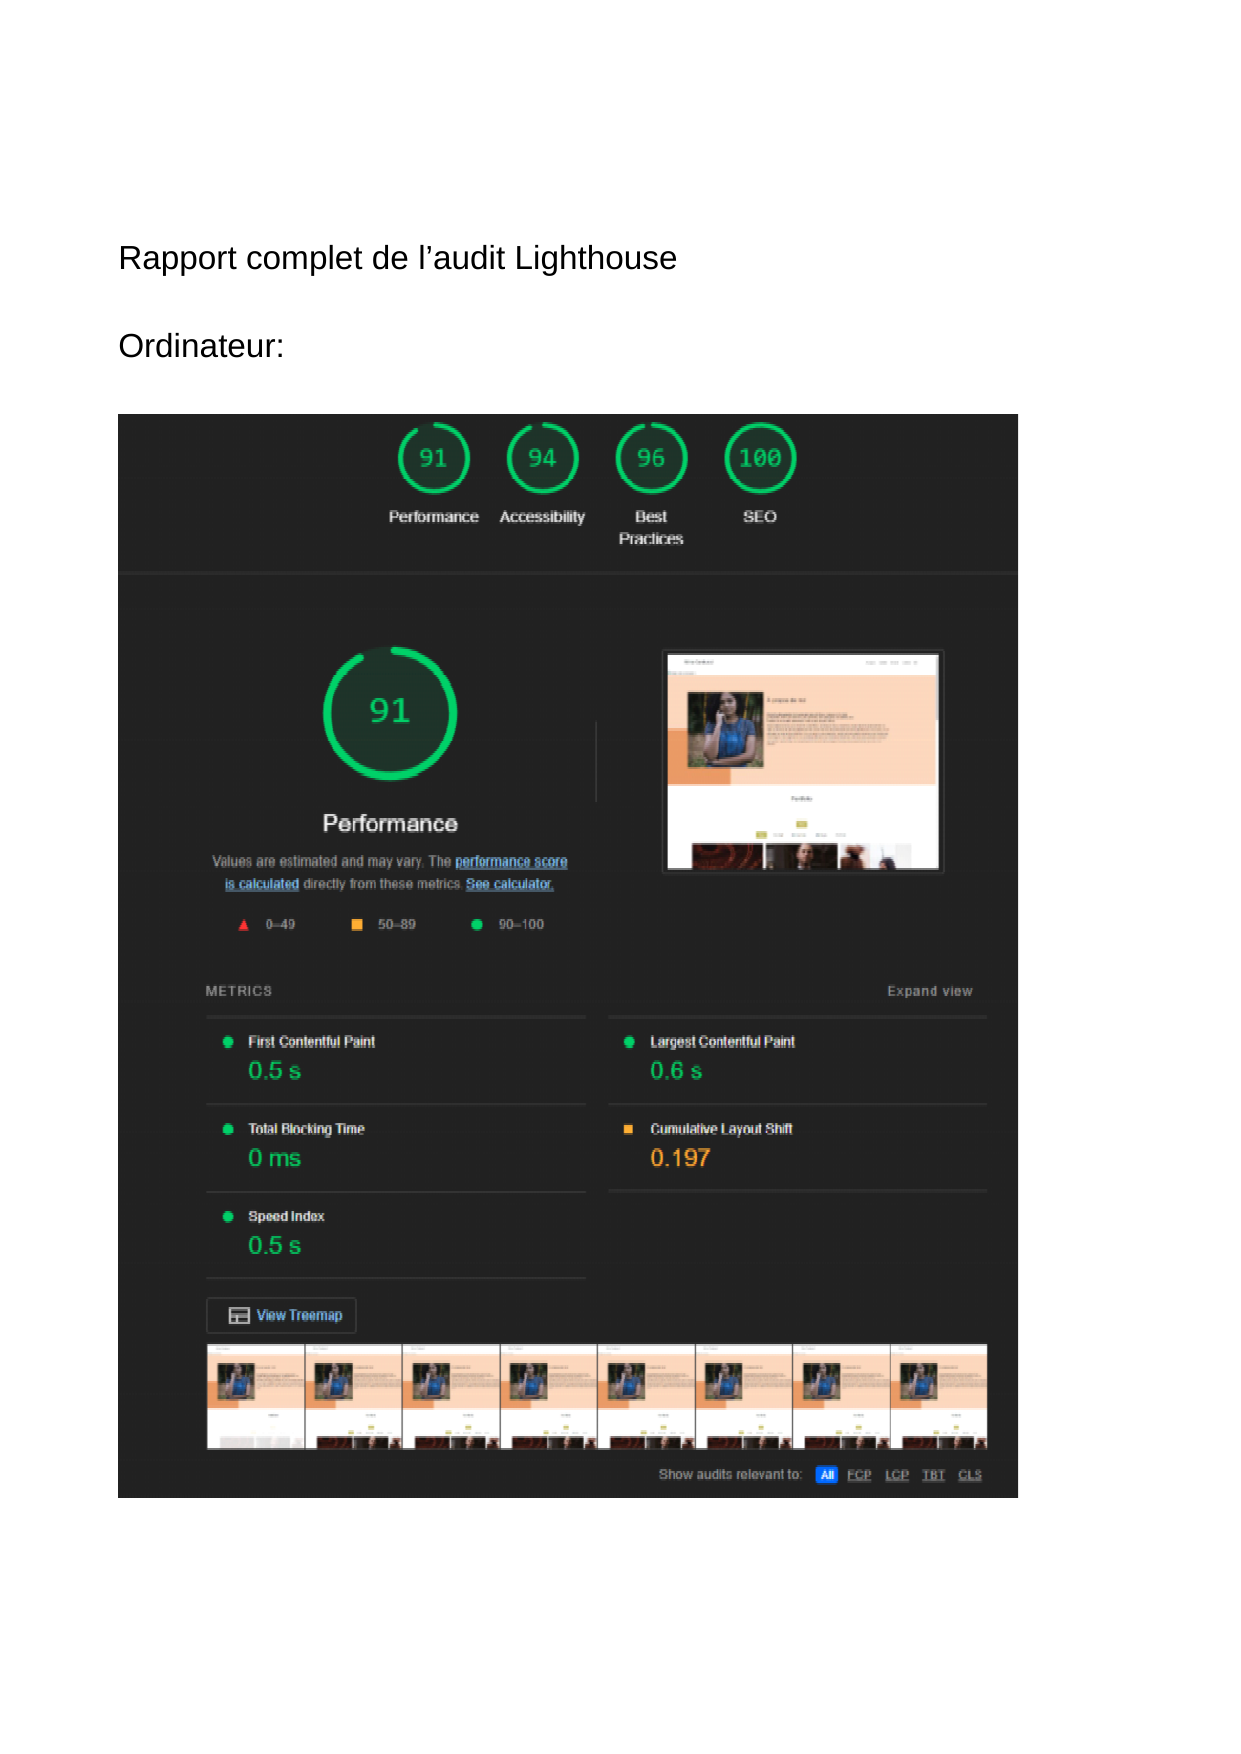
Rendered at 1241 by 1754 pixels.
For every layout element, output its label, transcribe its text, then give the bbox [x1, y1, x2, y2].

text Ordinateur: [118, 326, 1122, 365]
text Rapport complet de l’audit Lighthouse [118, 238, 1122, 276]
